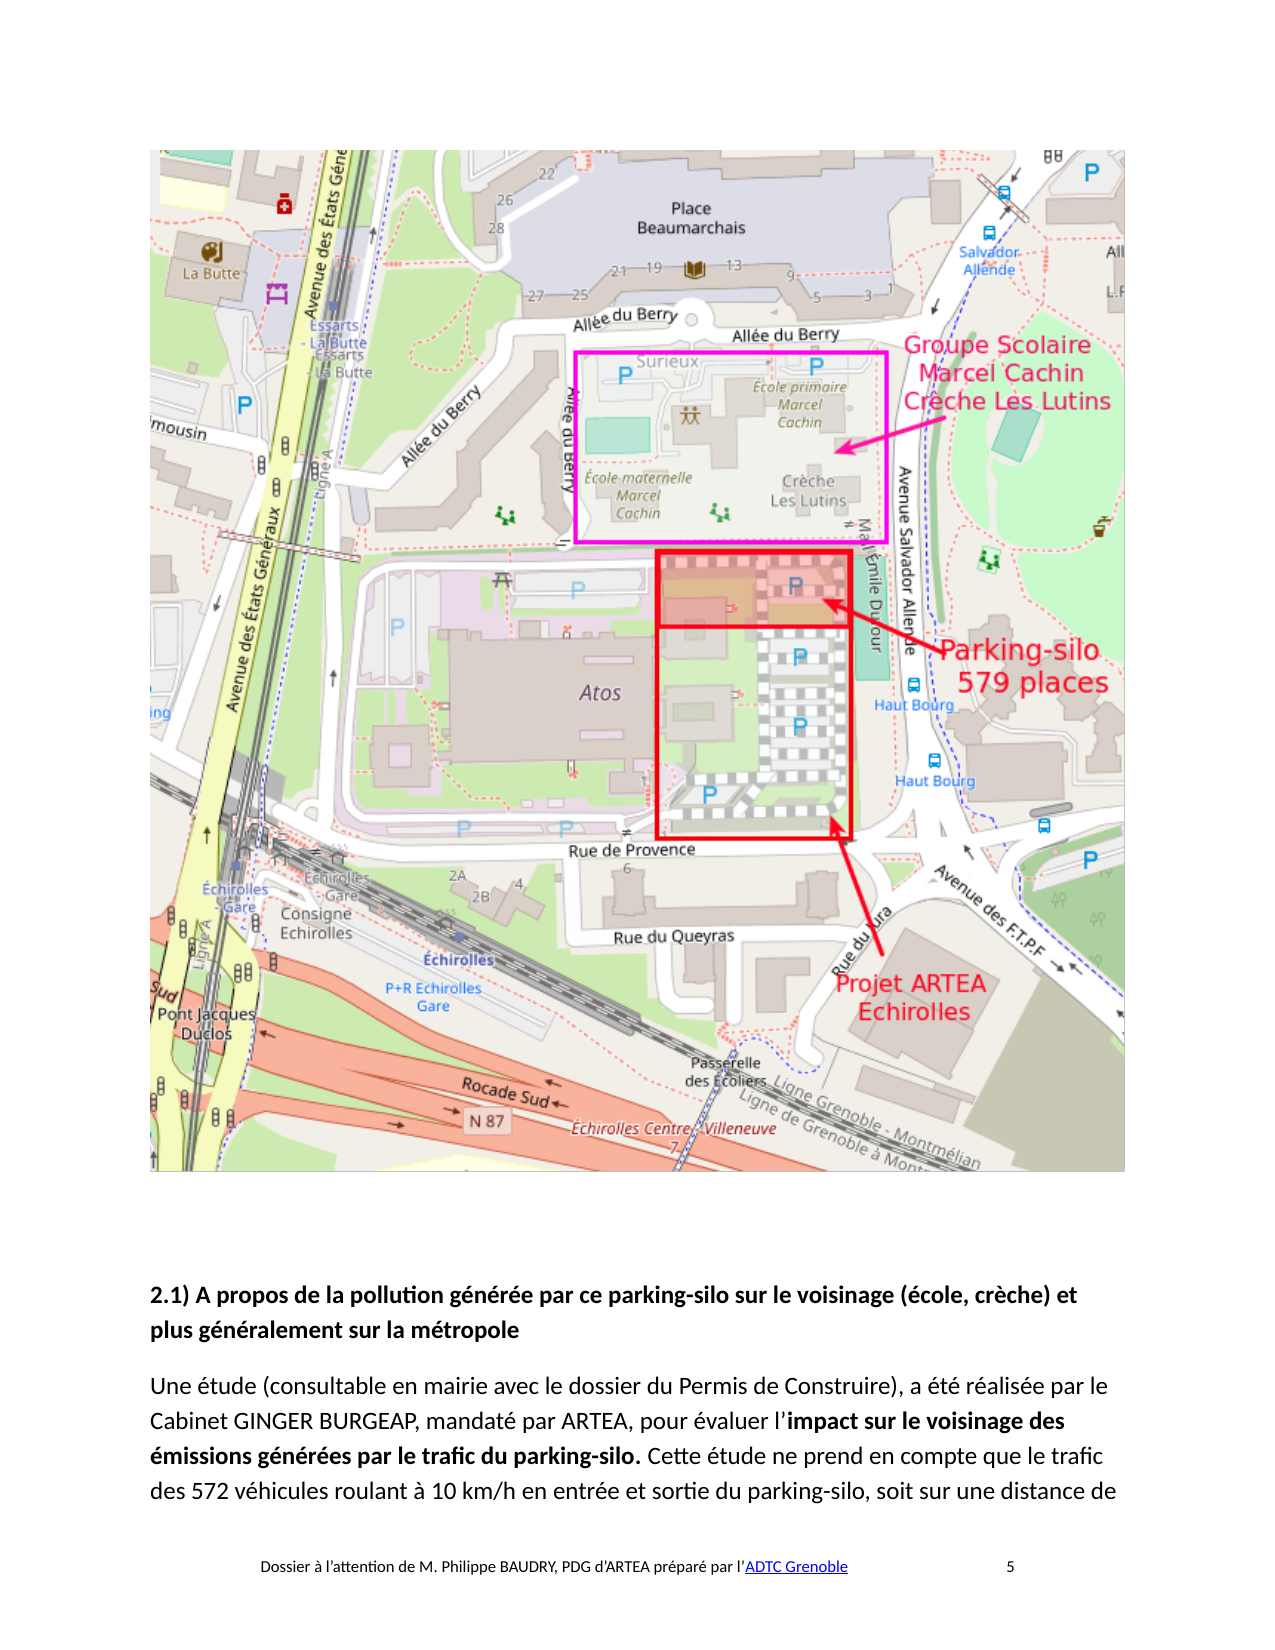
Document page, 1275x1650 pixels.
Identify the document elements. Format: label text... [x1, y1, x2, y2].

text Une étude (consultable en mairie avec le dossier du Permis de Construire), a été réalisée par le Cabinet GINGER BURGEAP, mandaté par ARTEA, pour évaluer l’impact sur le voisinage des émissions générées par le trafic du parking-silo. Cette étude ne prend en compte que le trafic des 572 véhicules roulant à 10 km/h en entrée et sortie du parking-silo, soit sur une distance de [150, 1370, 1125, 1505]
text 2.1) A propos de la pollution générée par ce parking-silo sur le voisinage (école, crèche) et plus généralement sur la métropole [150, 1279, 1125, 1344]
picture [150, 150, 1125, 1176]
